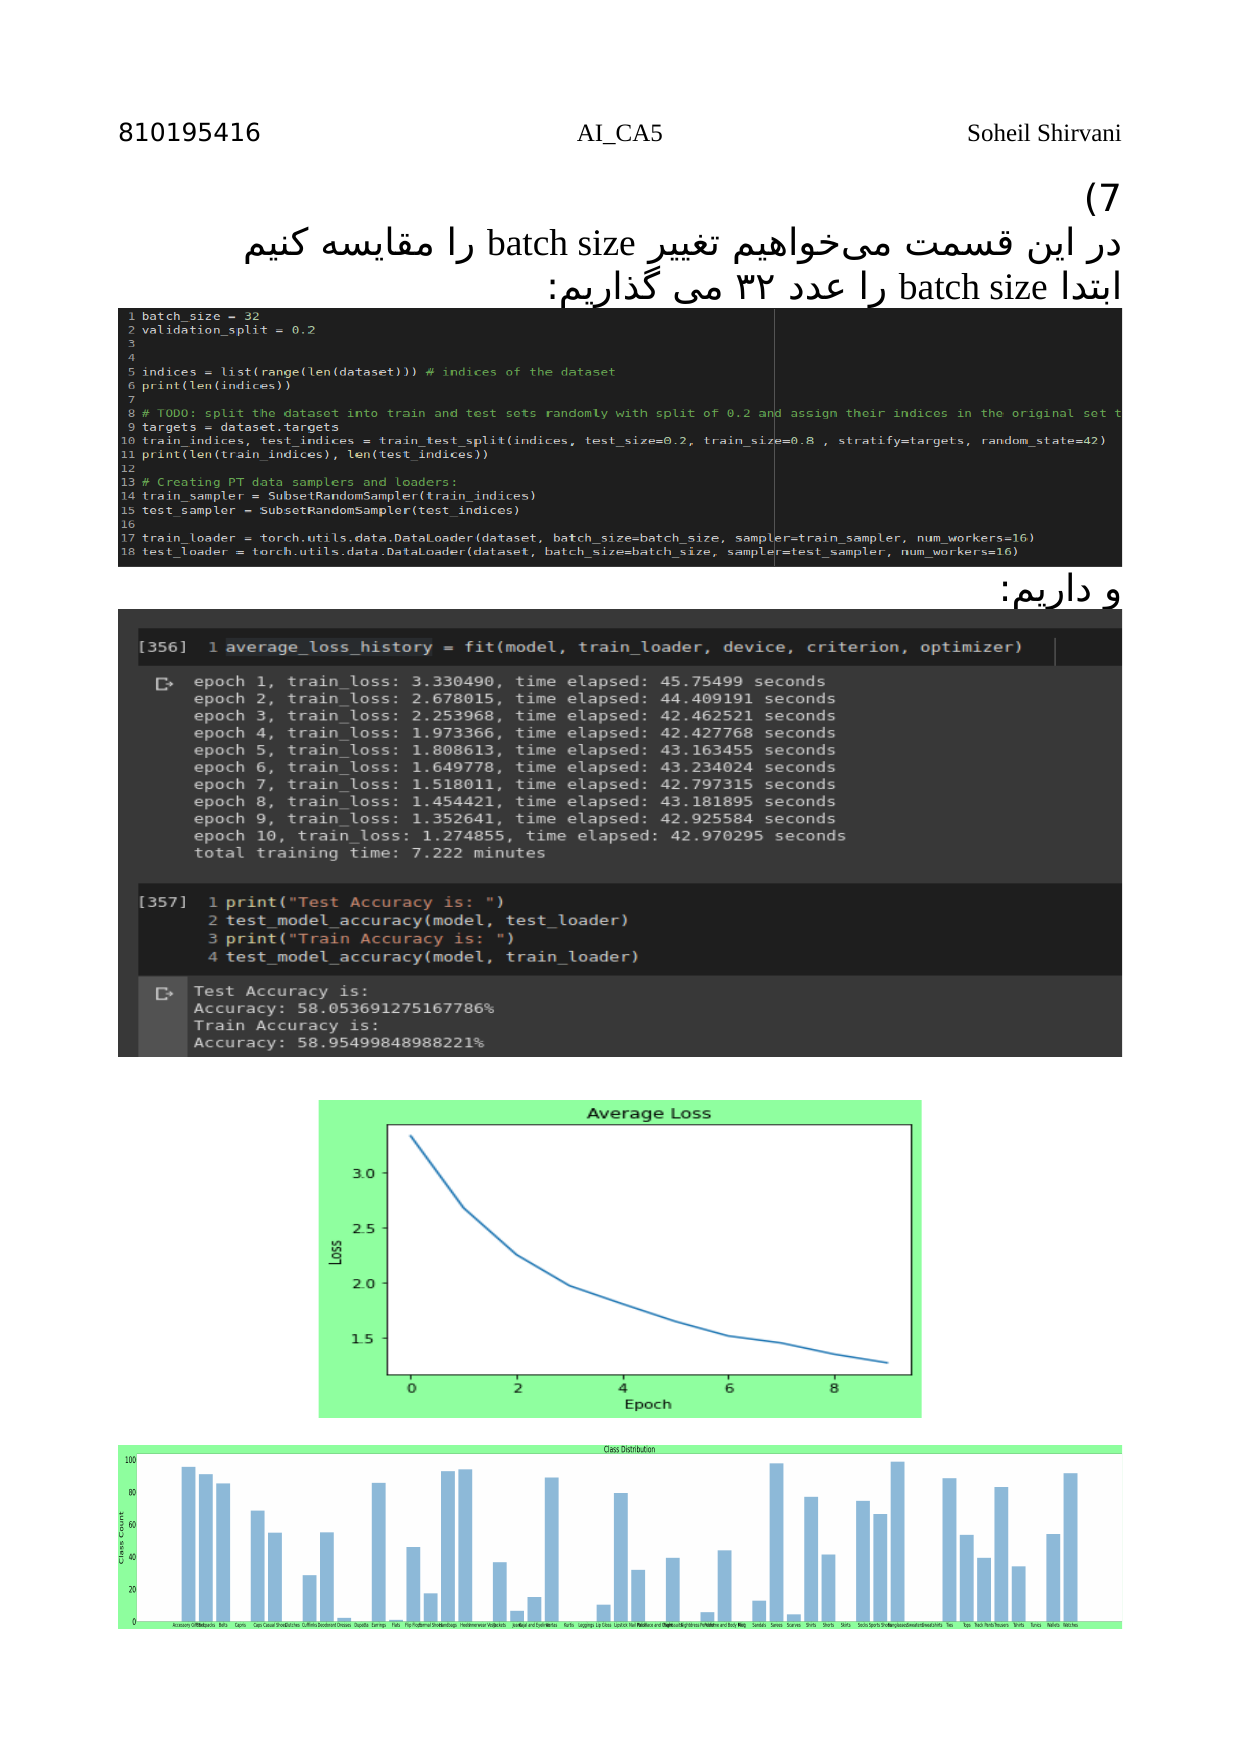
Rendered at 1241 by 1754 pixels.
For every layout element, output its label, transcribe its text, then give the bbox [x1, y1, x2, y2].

picture [318, 1100, 922, 1418]
picture [118, 308, 1123, 567]
text و داریم: [118, 567, 1122, 609]
picture [118, 609, 1123, 1057]
picture [118, 1445, 1123, 1629]
text 7) [118, 177, 1122, 221]
text ابتدا batch size را عدد ۳۲ می گذاریم: [118, 264, 1122, 308]
text در این قسمت می‌خواهیم تغییر batch size را مقایسه کنیم [118, 221, 1122, 264]
